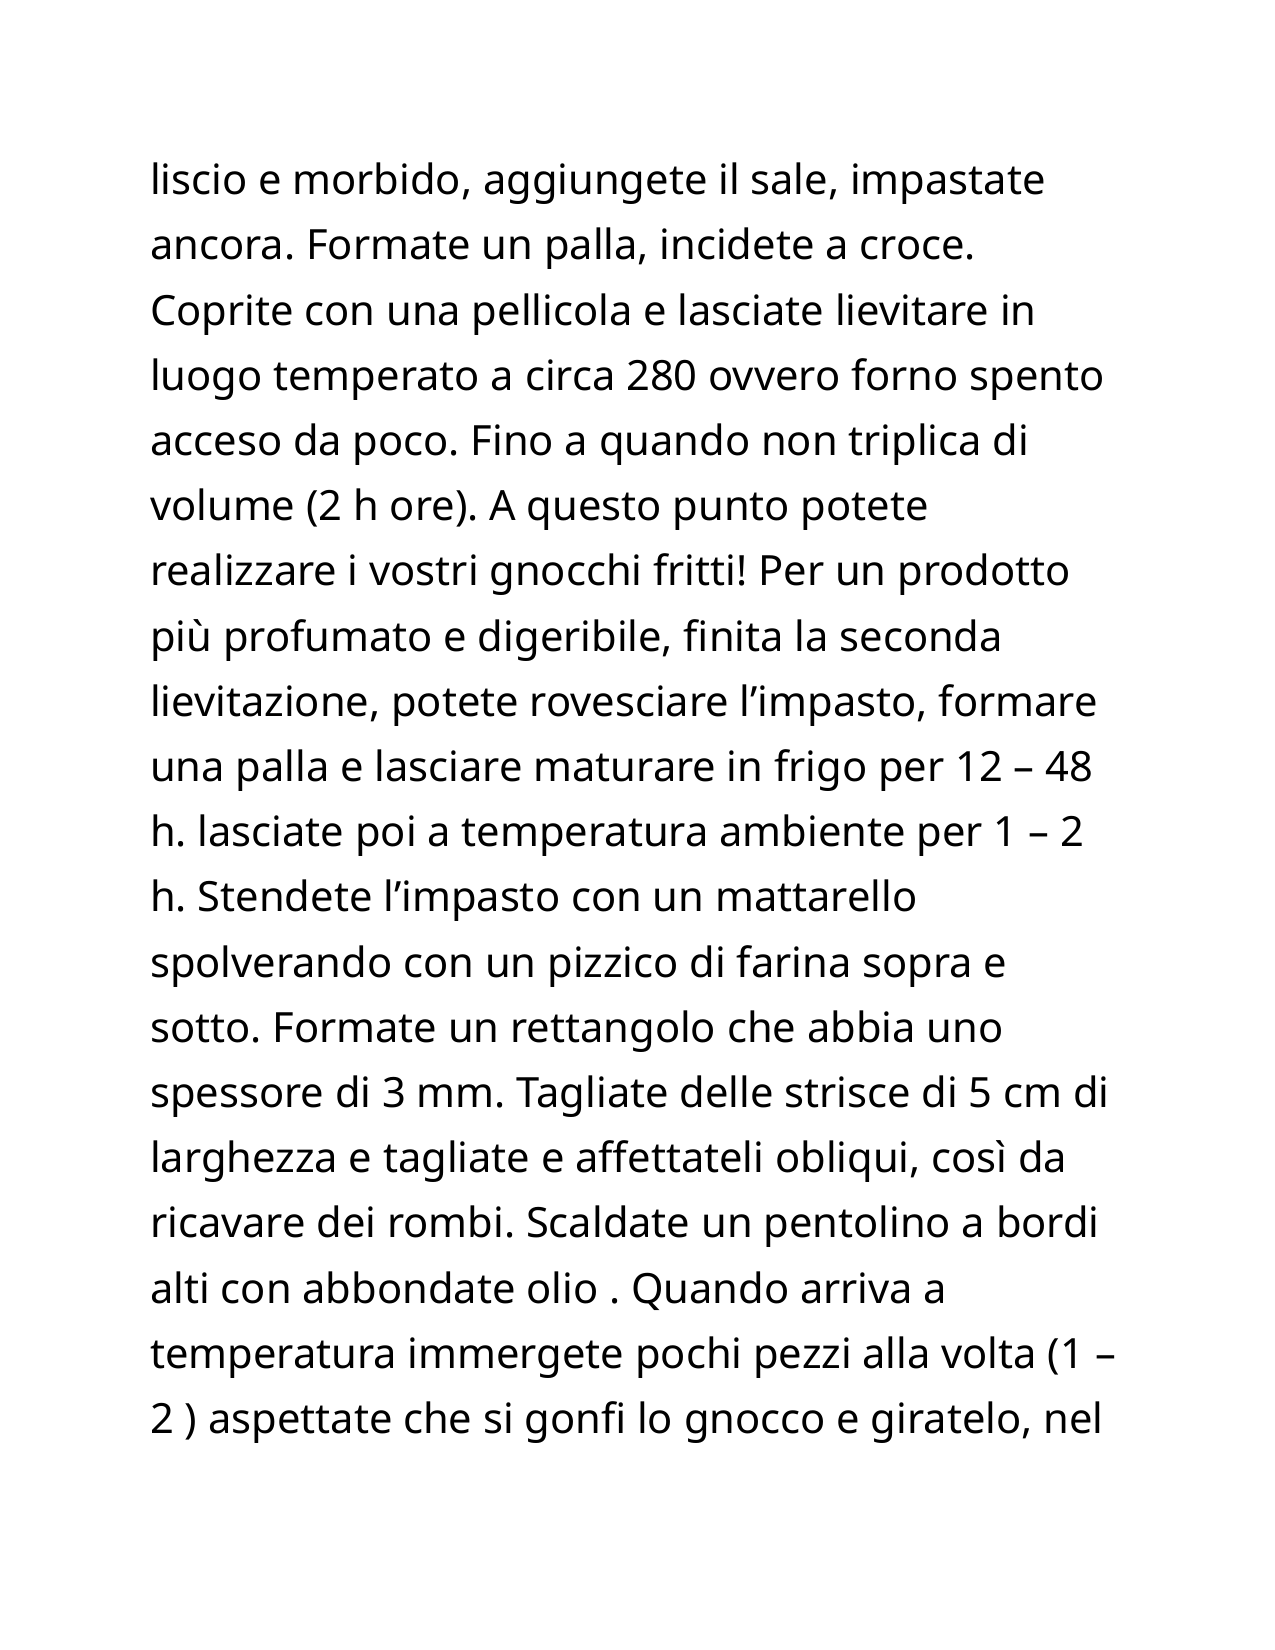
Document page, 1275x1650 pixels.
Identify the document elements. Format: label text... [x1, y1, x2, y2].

text liscio e morbido, aggiungete il sale, impastate ancora. Formate un palla, incidete a croce. Coprite con una pellicola e lasciate lievitare in luogo temperato a circa 280 ovvero forno spento acceso da poco. Fino a quando non triplica di volume (2 h ore). A questo punto potete realizzare i vostri gnocchi fritti! Per un prodotto più profumato e digeribile, finita la seconda lievitazione, potete rovesciare l’impasto, formare una palla e lasciare maturare in frigo per 12 – 48 h. lasciate poi a temperatura ambiente per 1 – 2 h. Stendete l’impasto con un mattarello spolverando con un pizzico di farina sopra e sotto. Formate un rettangolo che abbia uno spessore di 3 mm. Tagliate delle strisce di 5 cm di larghezza e tagliate e affettateli obliqui, così da ricavare dei rombi. Scaldate un pentolino a bordi alti con abbondate olio . Quando arriva a temperatura immergete pochi pezzi alla volta (1 – 2 ) aspettate che si gonfi lo gnocco e giratelo, nel [150, 150, 1125, 1446]
